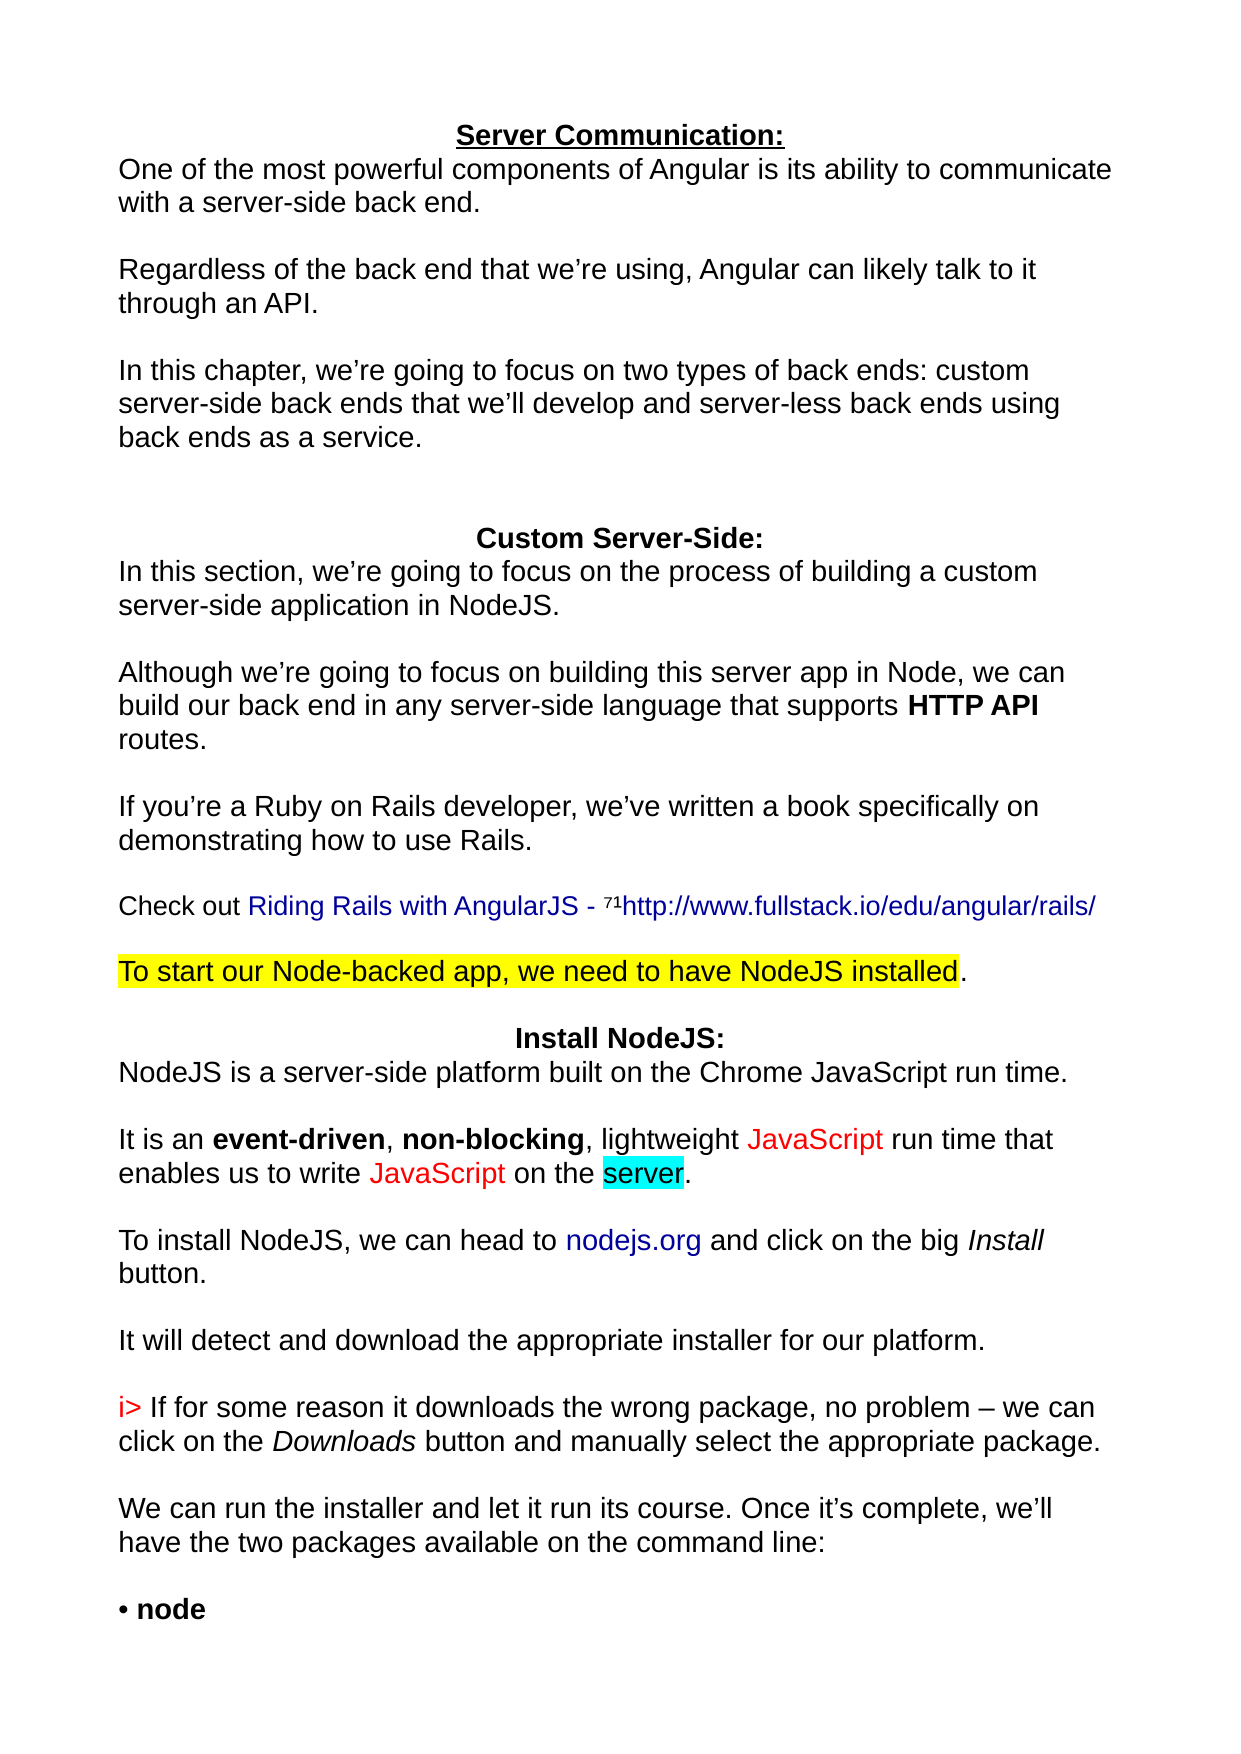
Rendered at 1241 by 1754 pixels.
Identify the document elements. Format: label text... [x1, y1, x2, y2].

text To install NodeJS, we can head to nodejs.org and click on the big Install button. [118, 1223, 1122, 1290]
text In this section, we’re going to focus on the process of building a custom server-side application in NodeJS. [118, 554, 1122, 621]
text To start our Node-backed app, we need to have NodeJS installed. [118, 954, 1122, 988]
text It is an event-driven, non-blocking, lightweight JavaScript run time that enables us to write JavaScript on the server. [118, 1122, 1122, 1189]
text Check out Riding Rails with AngularJS - ⁷¹http://www.fullstack.io/edu/angular/rails/ [118, 889, 1122, 921]
text • node [118, 1592, 1122, 1625]
text Regardless of the back end that we’re using, Angular can likely talk to it through an API. [118, 252, 1122, 319]
text NodeJS is a server-side platform built on the Chrome JavaScript run time. [118, 1055, 1122, 1088]
text It will detect and download the appropriate installer for our platform. [118, 1323, 1122, 1357]
text Install NodeJS: [118, 1021, 1122, 1055]
text One of the most powerful components of Angular is its ability to communicate with a server-side back end. [118, 152, 1122, 219]
text In this chapter, we’re going to focus on two types of back ends: custom server-side back ends that we’ll develop and server-less back ends using back ends as a service. [118, 353, 1122, 453]
text Server Communication: [118, 118, 1122, 152]
text Custom Server-Side: [118, 521, 1122, 554]
text If you’re a Ruby on Rails developer, we’ve written a book specifically on demonstrating how to use Rails. [118, 789, 1122, 856]
text Although we’re going to focus on building this server app in Node, we can build our back end in any server-side language that supports HTTP API routes. [118, 655, 1122, 755]
text We can run the installer and let it run its course. Once it’s complete, we’ll have the two packages available on the command line: [118, 1491, 1122, 1558]
text i> If for some reason it downloads the wrong package, no problem – we can click on the Downloads button and manually select the appropriate package. [118, 1390, 1122, 1457]
